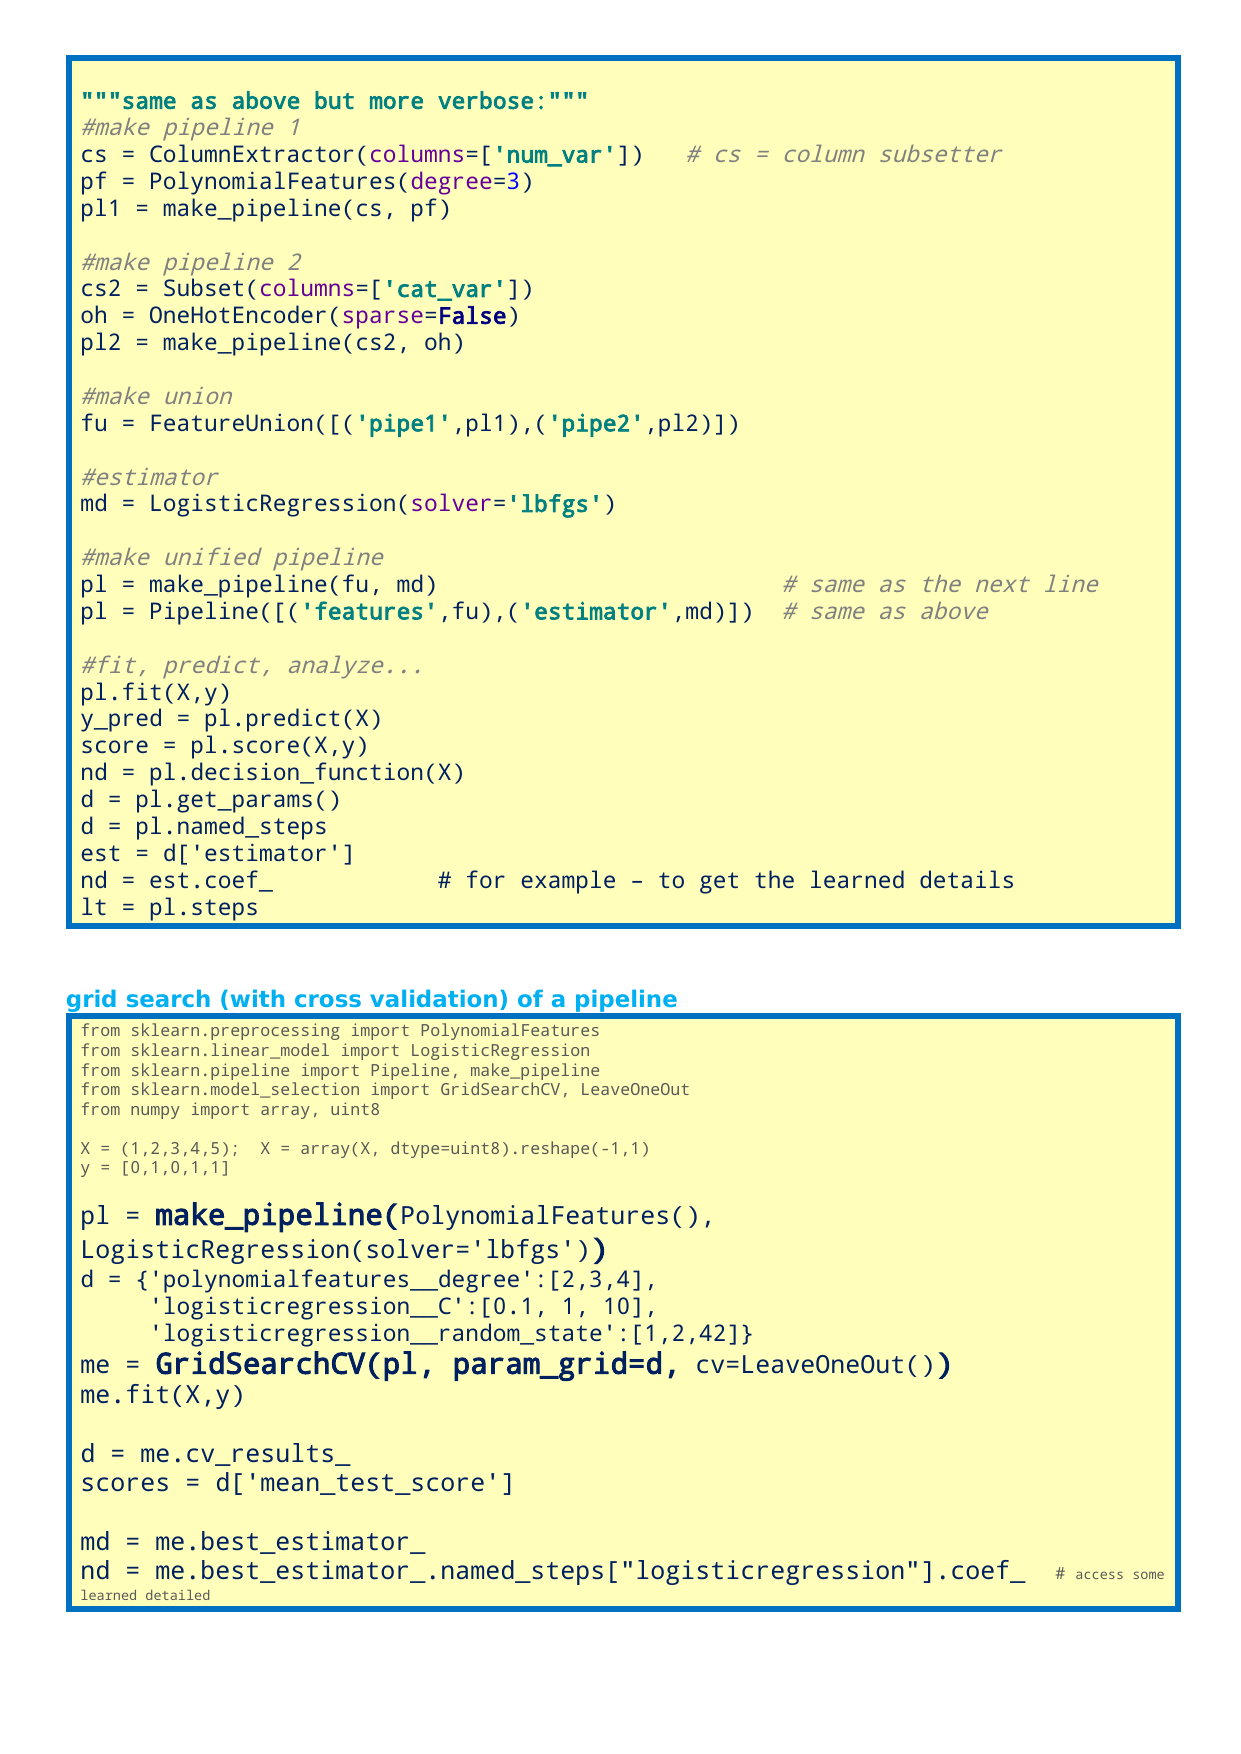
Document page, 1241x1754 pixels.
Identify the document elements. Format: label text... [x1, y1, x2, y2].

text lt = pl.steps [72, 885, 1175, 923]
text md = me.best_estimator_ [72, 1519, 1175, 1548]
text d = {'polynomialfeatures__degree':[2,3,4], [72, 1258, 1175, 1284]
text from sklearn.linear_model import LogisticRegression [72, 1033, 1175, 1052]
text nd = est.coef_ # for example – to get the learned details [72, 858, 1175, 885]
text from sklearn.pipeline import Pipeline, make_pipeline [72, 1052, 1175, 1072]
text me = GridSearchCV(pl, param_grid=d, cv=LeaveOneOut()) [72, 1338, 1175, 1372]
text pl = make_pipeline(PolynomialFeatures(), LogisticRegression(solver='lbfgs')) [72, 1189, 1175, 1258]
text d = me.cv_results_ [72, 1431, 1175, 1460]
text me.fit(X,y) [72, 1372, 1175, 1402]
text 'logisticregression__random_state':[1,2,42]} [72, 1311, 1175, 1338]
text scores = d['mean_test_score'] [72, 1460, 1175, 1489]
text y = [0,1,0,1,1] [72, 1150, 1175, 1170]
text nd = me.best_estimator_.named_steps["logisticregression"].coef_ # access some learned detailed [72, 1548, 1175, 1606]
title grid search (with cross validation) of a pipeline [66, 986, 1181, 1013]
text from sklearn.model_selection import GridSearchCV, LeaveOneOut [72, 1072, 1175, 1091]
text from numpy import array, uint8 [72, 1091, 1175, 1111]
text """same as above but more verbose:""" #make pipeline 1 cs = ColumnExtractor(columns=['num_var']) # cs = column subsetter pf = PolynomialFeatures(degree=3) pl1 = make_pipeline(cs, pf) #make pipeline 2 cs2 = Subset(columns=['cat_var']) oh = OneHotEncoder(sparse=False) pl2 = make_pipeline(cs2, oh) #make union fu = FeatureUnion([('pipe1',pl1),('pipe2',pl2)]) #estimator md = LogisticRegression(solver='lbfgs') #make unified pipeline pl = make_pipeline(fu, md) # same as the next line pl = Pipeline([('features',fu),('estimator',md)]) # same as above #fit, predict, analyze... pl.fit(X,y) y_pred = pl.predict(X) score = pl.score(X,y) nd = pl.decision_function(X) d = pl.get_params() d = pl.named_steps est = d['estimator'] [72, 61, 1175, 858]
text from sklearn.preprocessing import PolynomialFeatures [72, 1019, 1175, 1033]
text X = (1,2,3,4,5); X = array(X, dtype=uint8).reshape(-1,1) [72, 1131, 1175, 1150]
text 'logisticregression__C':[0.1, 1, 10], [72, 1284, 1175, 1311]
